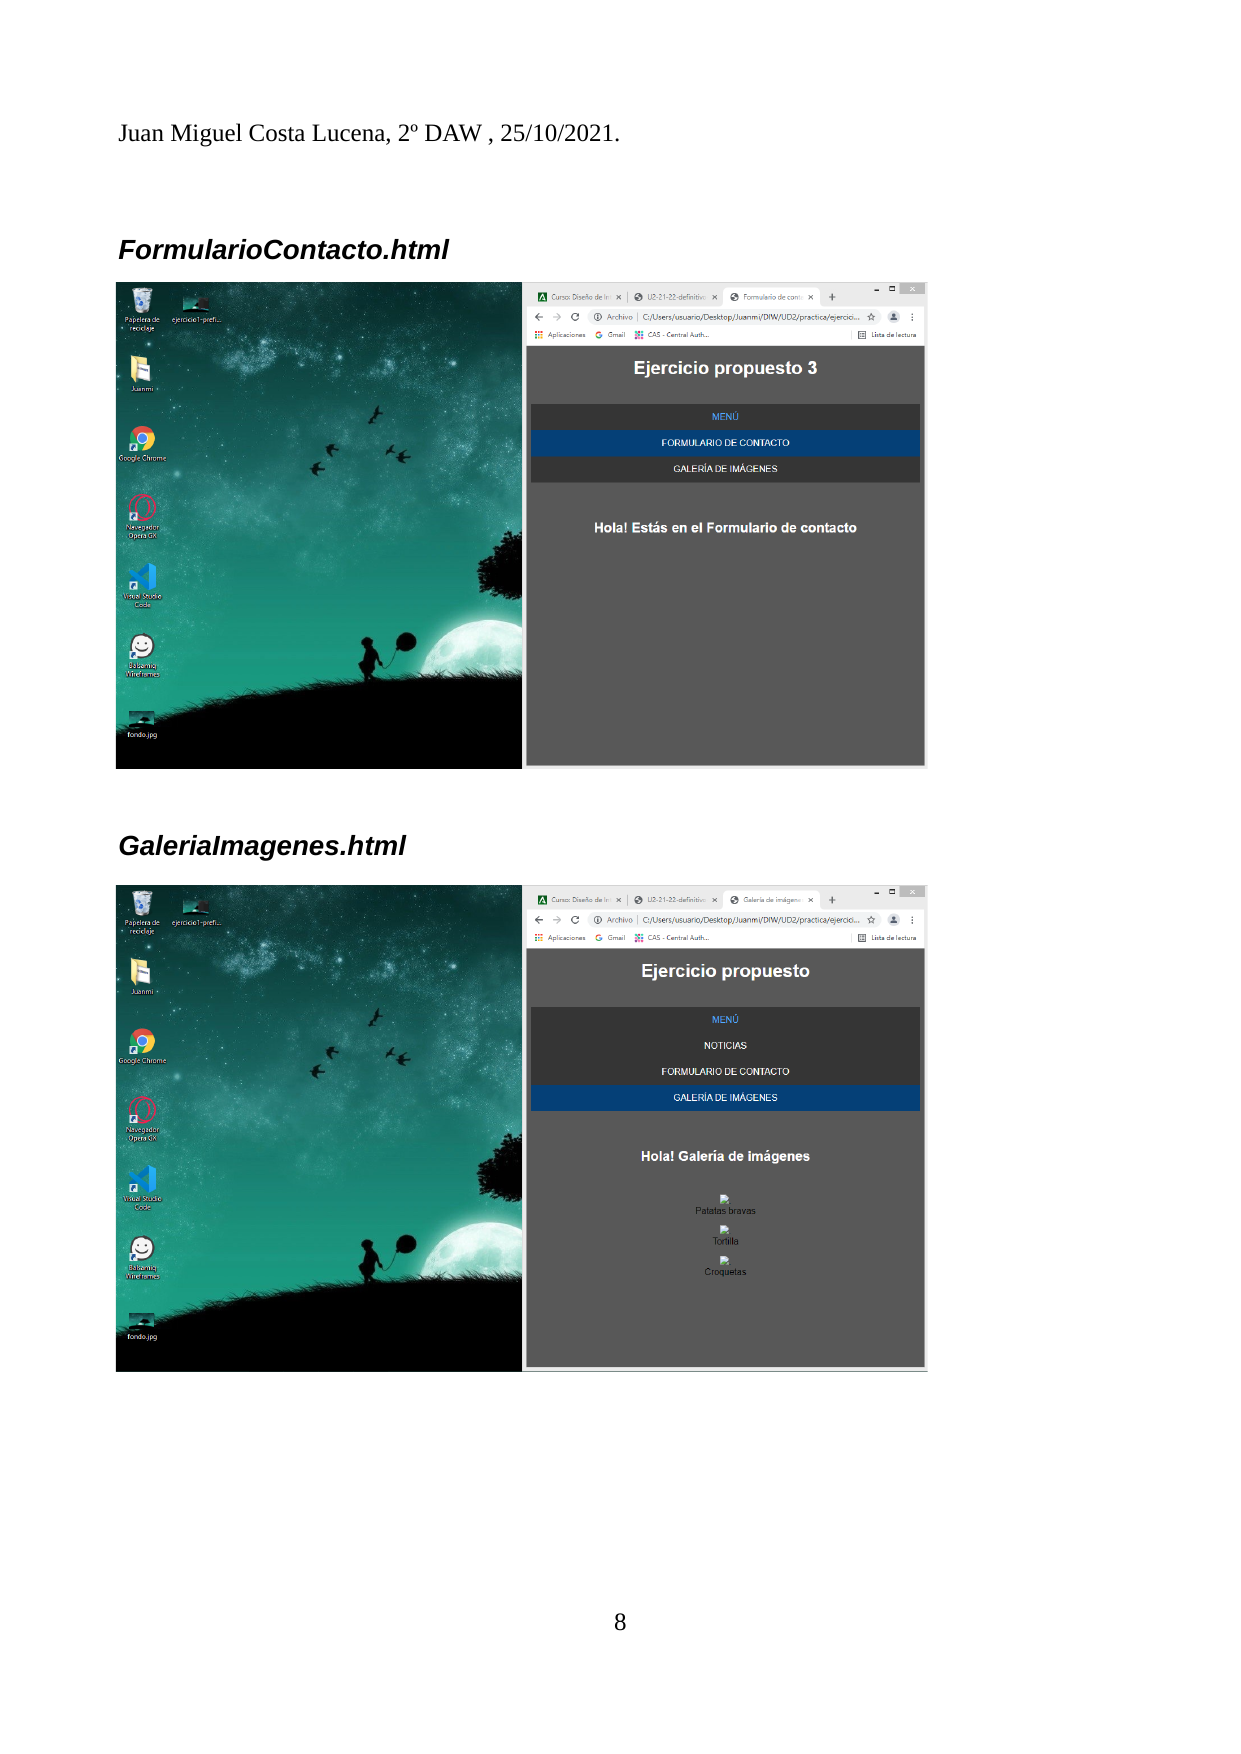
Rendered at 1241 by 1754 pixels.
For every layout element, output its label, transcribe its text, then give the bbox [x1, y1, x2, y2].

subtitle FormularioContacto.html [118, 233, 1122, 265]
picture [115, 282, 928, 769]
subtitle GaleriaImagenes.html [118, 830, 1122, 862]
picture [115, 885, 928, 1372]
